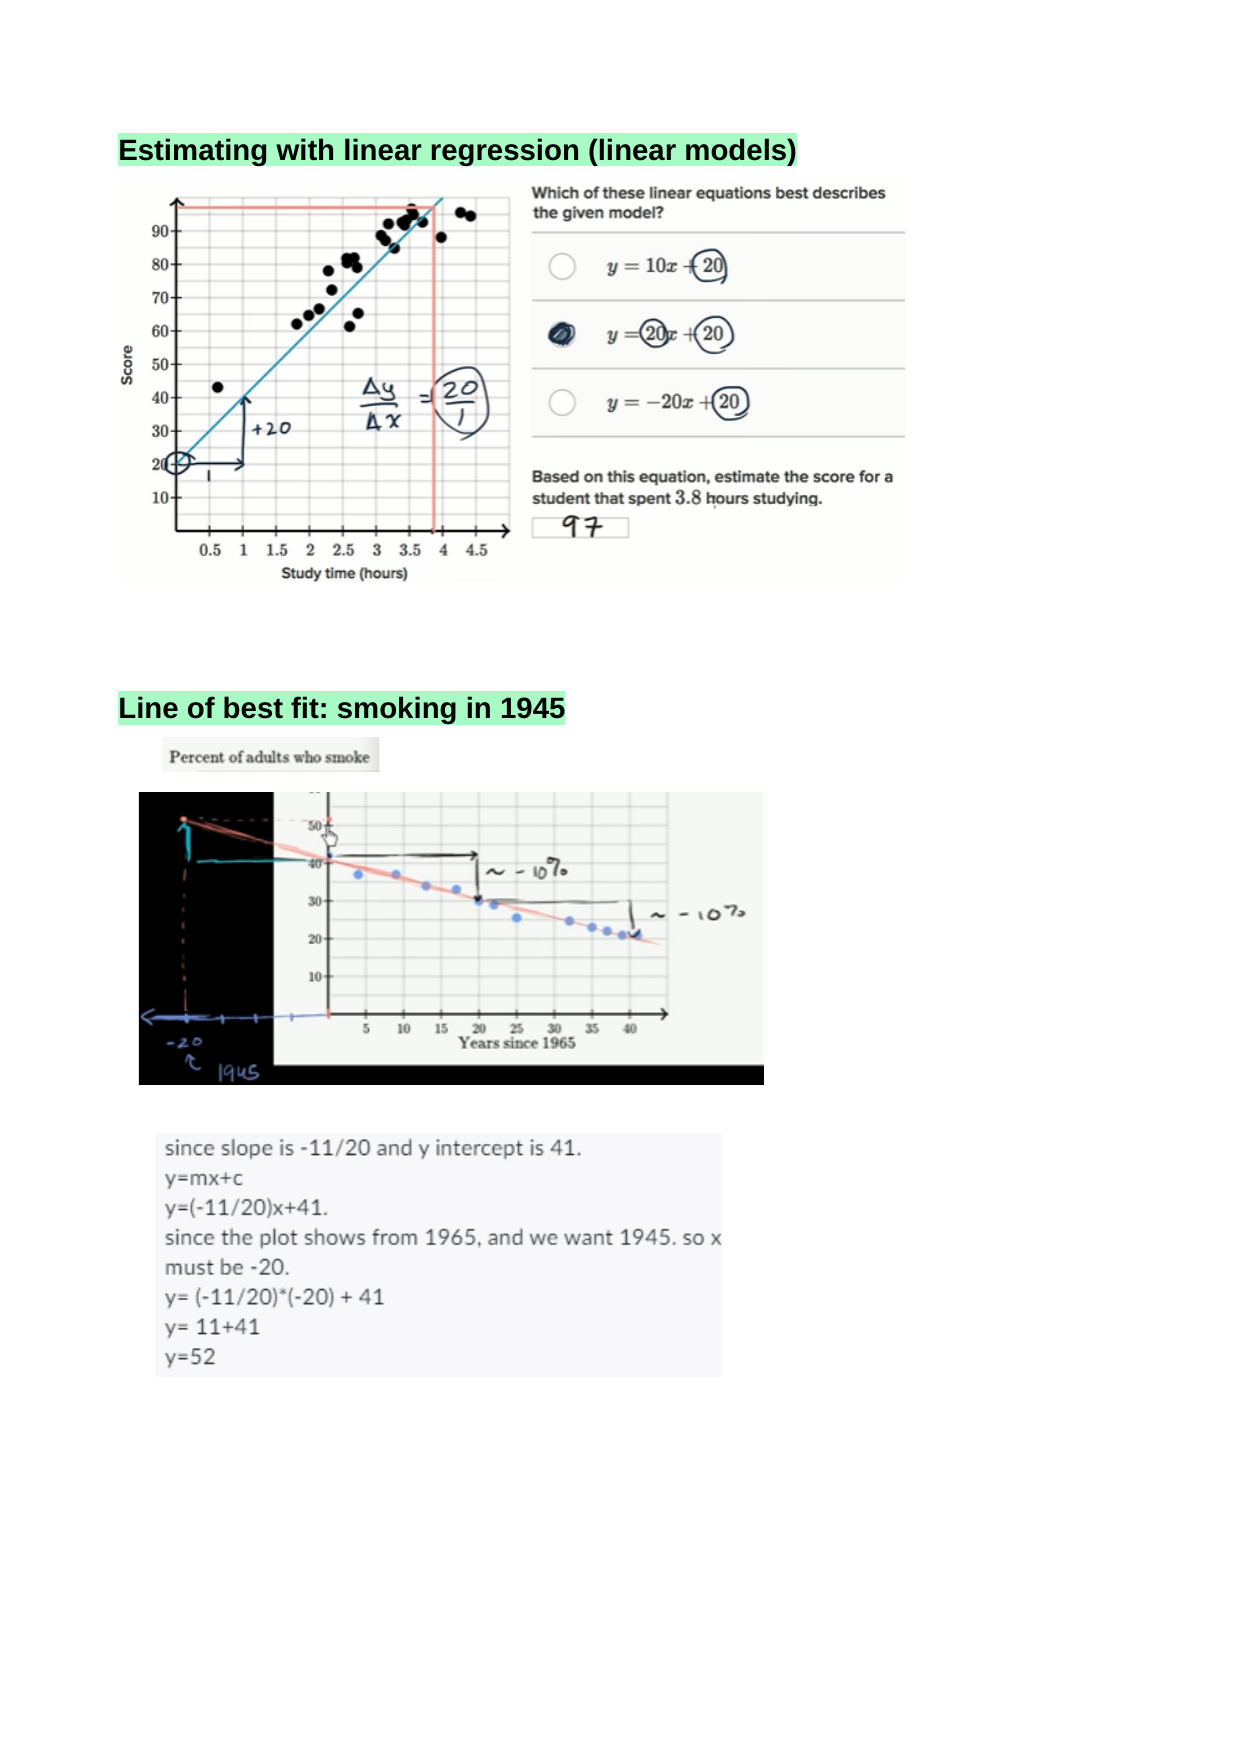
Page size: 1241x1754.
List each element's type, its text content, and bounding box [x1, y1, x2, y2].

picture [138, 792, 764, 1085]
picture [155, 1133, 723, 1377]
subtitle Line of best fit: smoking in 1945 [565, 691, 1122, 725]
subtitle Estimating with linear regression (linear models) [797, 133, 1122, 166]
picture [120, 178, 905, 582]
picture [162, 737, 380, 772]
